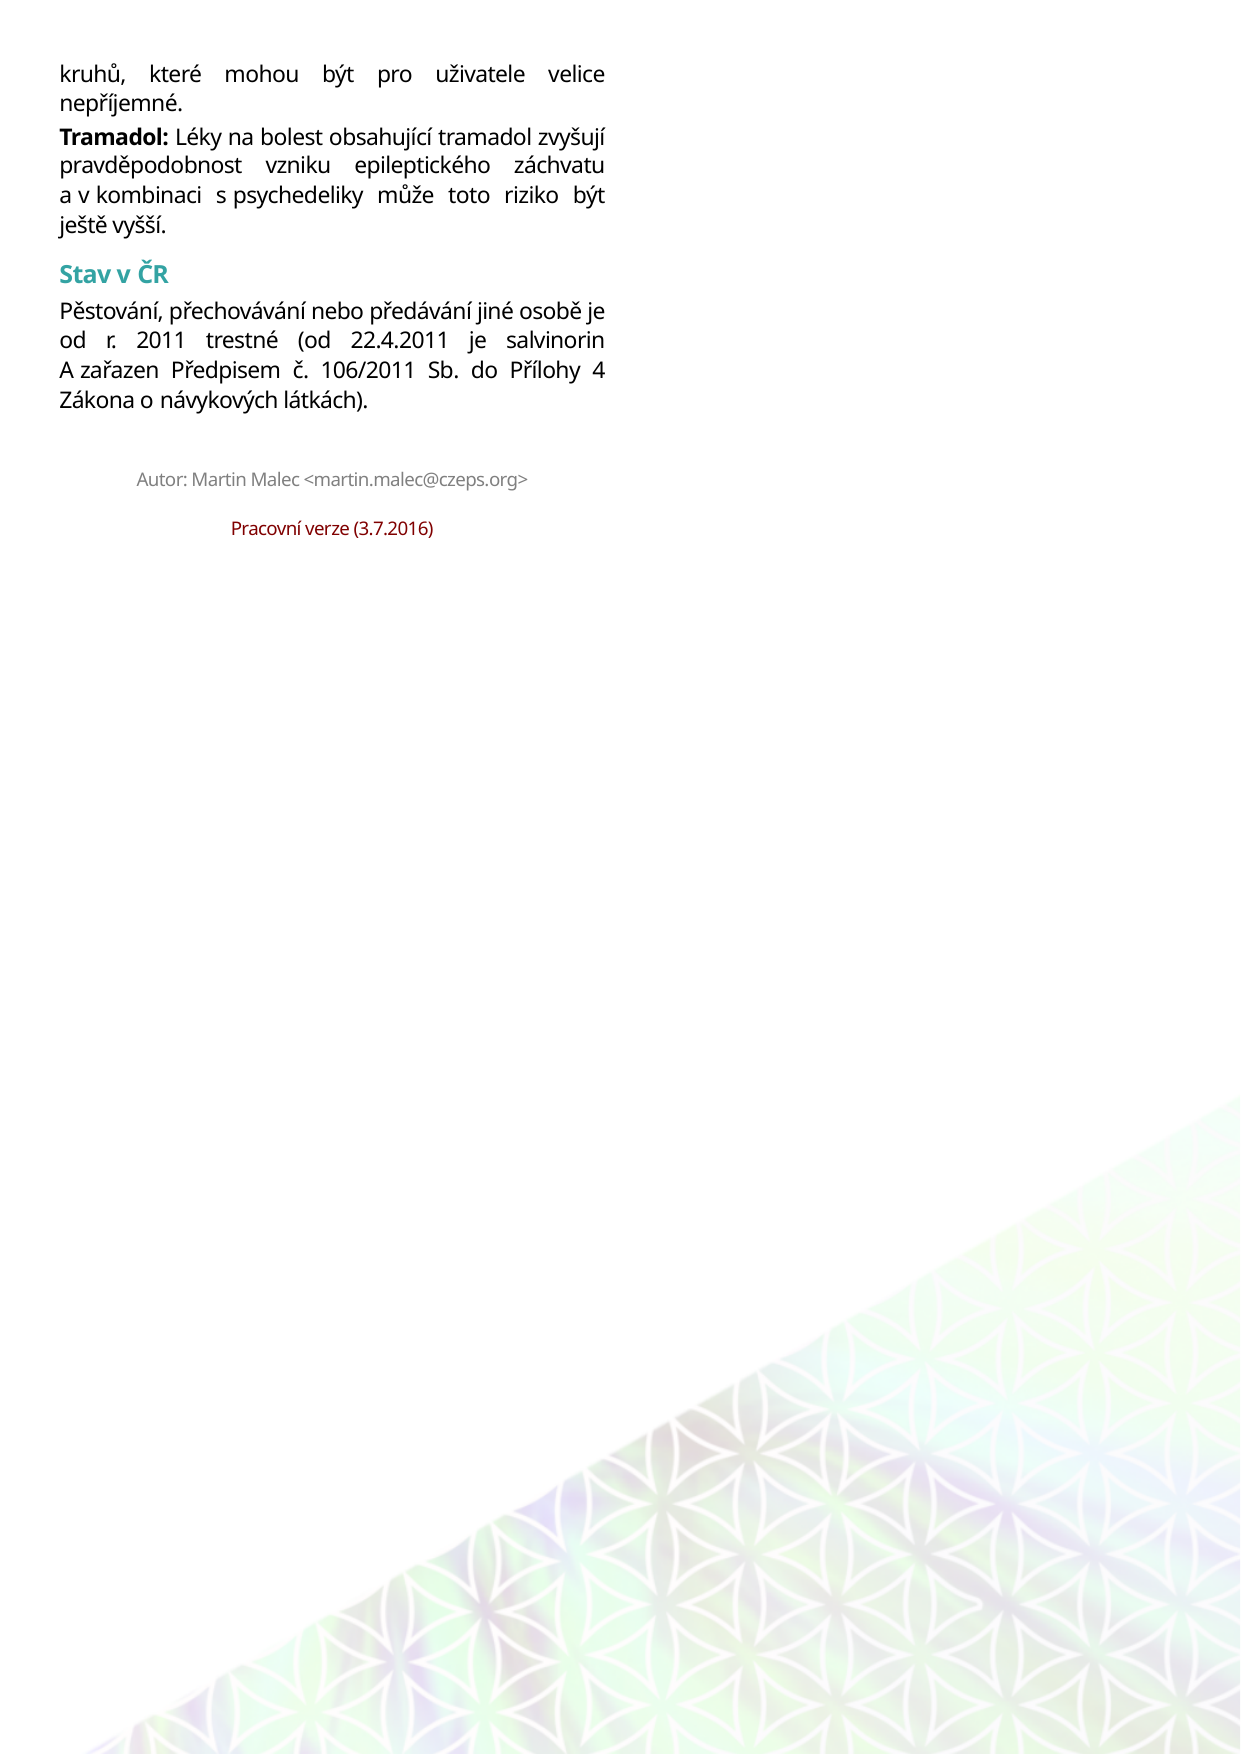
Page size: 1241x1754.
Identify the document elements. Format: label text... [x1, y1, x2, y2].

subtitle Pracovní verze (3.7.2016) [59, 249, 605, 273]
text Pěstování, přechovávání nebo předávání jiné osobě je od r. 2011 trestné (od 22.4.2011 je salvinorin A zařazen Předpisem č. 106/2011 Sb. do Přílohy 4 Zákona o návykových látkách). [59, 59, 605, 148]
picture [0, 1028, 1241, 1754]
subtitle Autor: Martin Malec <martin.malec@czeps.org> [59, 201, 605, 249]
